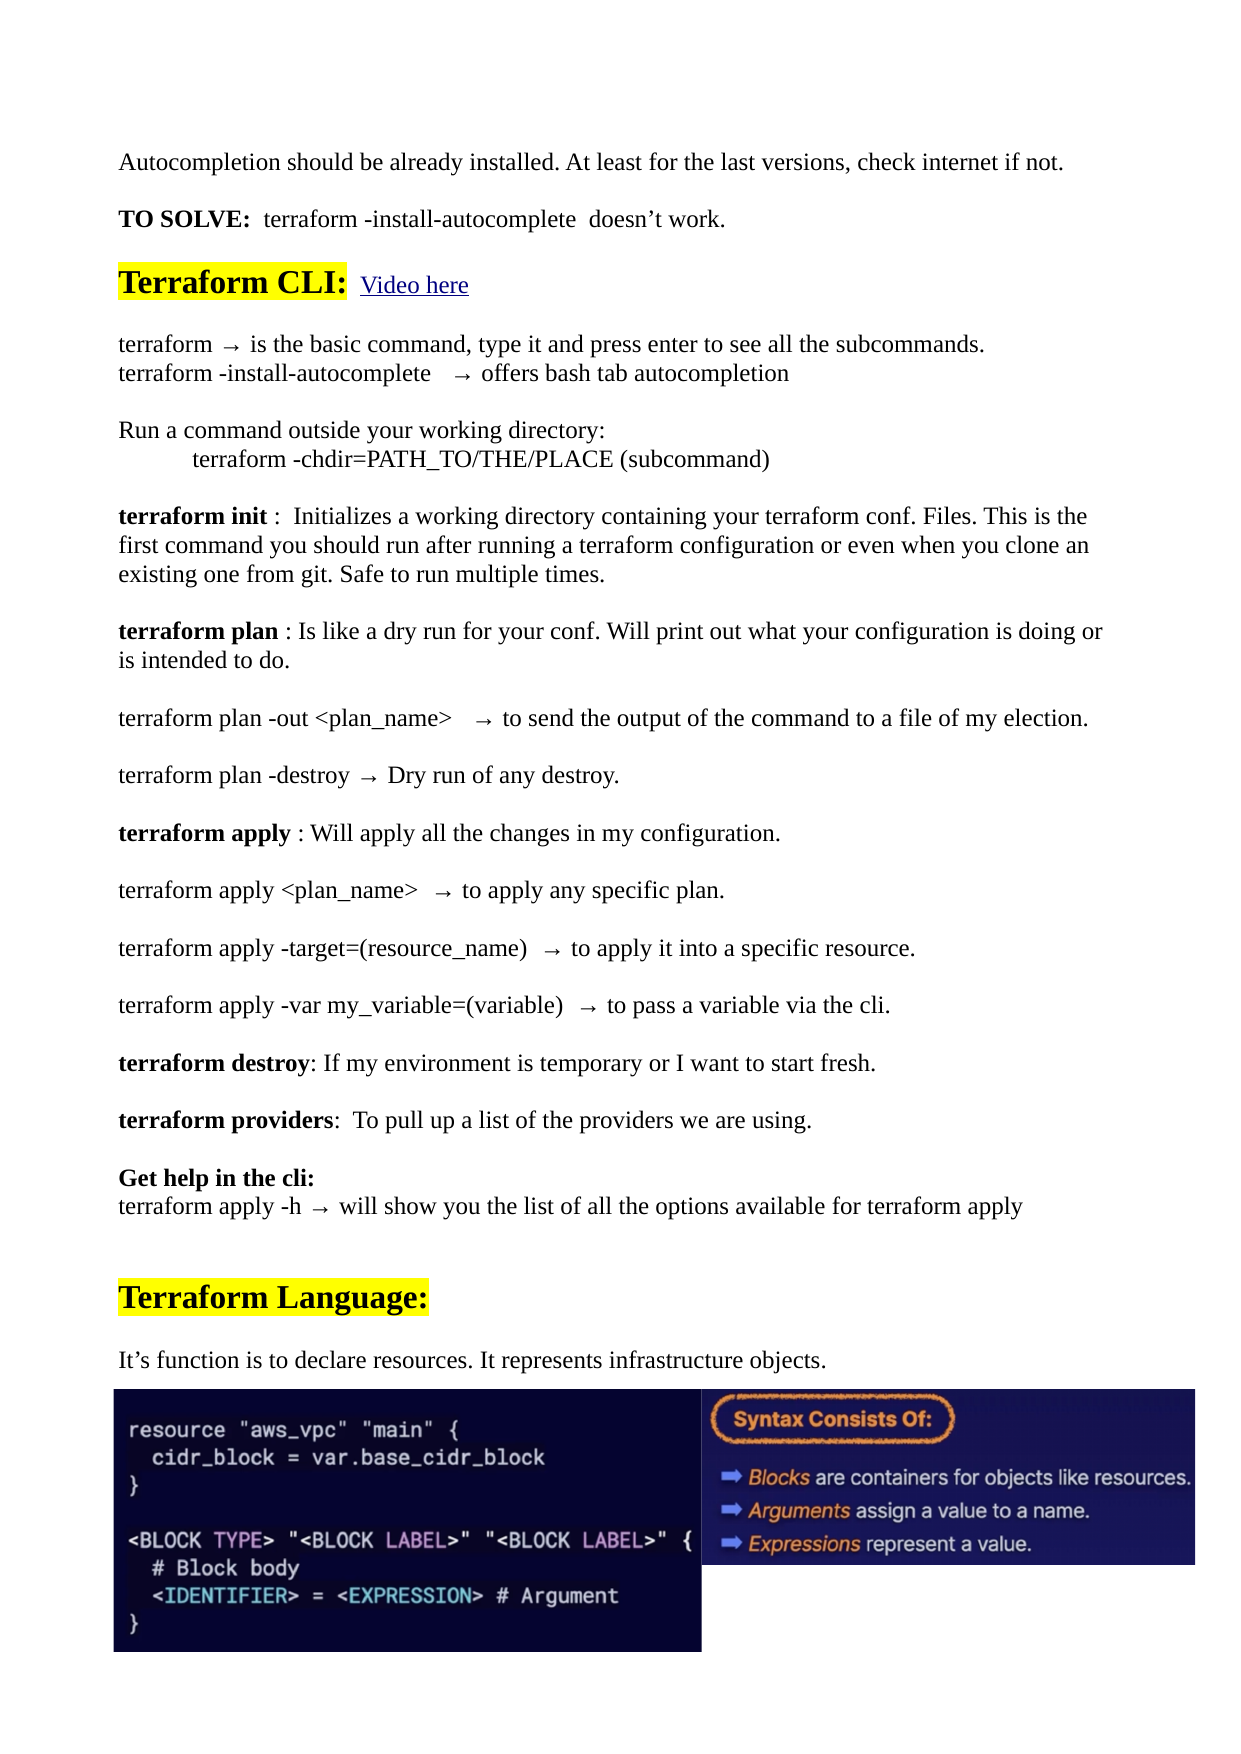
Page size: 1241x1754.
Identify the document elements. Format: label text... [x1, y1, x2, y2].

text terraform → is the basic command, type it and press enter to see all the subcommands. [118, 329, 1122, 358]
text Get help in the cli: [118, 1163, 1122, 1191]
text terraform apply -h → will show you the list of all the options available for terraform apply [118, 1191, 1122, 1220]
text terraform apply -var my_variable=(variable) → to pass a variable via the cli. [118, 990, 1122, 1019]
text terraform plan -out <plan_name> → to send the output of the command to a file of my election. [118, 703, 1122, 731]
text terraform -install-autocomplete → offers bash tab autocompletion [118, 358, 1122, 386]
picture [113, 1389, 1196, 1652]
text Terraform CLI: Video here [118, 262, 1122, 300]
text terraform init : Initializes a working directory containing your terraform conf. Files. This is the first command you should run after running a terraform configuration or even when you clone an existing one from git. Safe to run multiple times. [118, 501, 1122, 588]
text Terraform Language: [118, 1278, 1122, 1316]
text terraform -chdir=PATH_TO/THE/PLACE (subcommand) [118, 444, 1122, 473]
text terraform providers: To pull up a list of the providers we are using. [118, 1105, 1122, 1134]
text terraform plan -destroy → Dry run of any destroy. [118, 760, 1122, 789]
text terraform apply : Will apply all the changes in my configuration. [118, 818, 1122, 846]
text terraform apply <plan_name> → to apply any specific plan. [118, 875, 1122, 904]
text Autocompletion should be already installed. At least for the last versions, check internet if not. [118, 147, 1122, 176]
text terraform destroy: If my environment is temporary or I want to start fresh. [118, 1048, 1122, 1076]
text terraform apply -target=(resource_name) → to apply it into a specific resource. [118, 933, 1122, 961]
text terraform plan : Is like a dry run for your conf. Will print out what your configuration is doing or is intended to do. [118, 616, 1122, 674]
text TO SOLVE: terraform -install-autocomplete doesn’t work. [118, 204, 1122, 233]
text Run a command outside your working directory: [118, 415, 1122, 444]
text It’s function is to declare resources. It represents infrastructure objects. [118, 1345, 1122, 1373]
